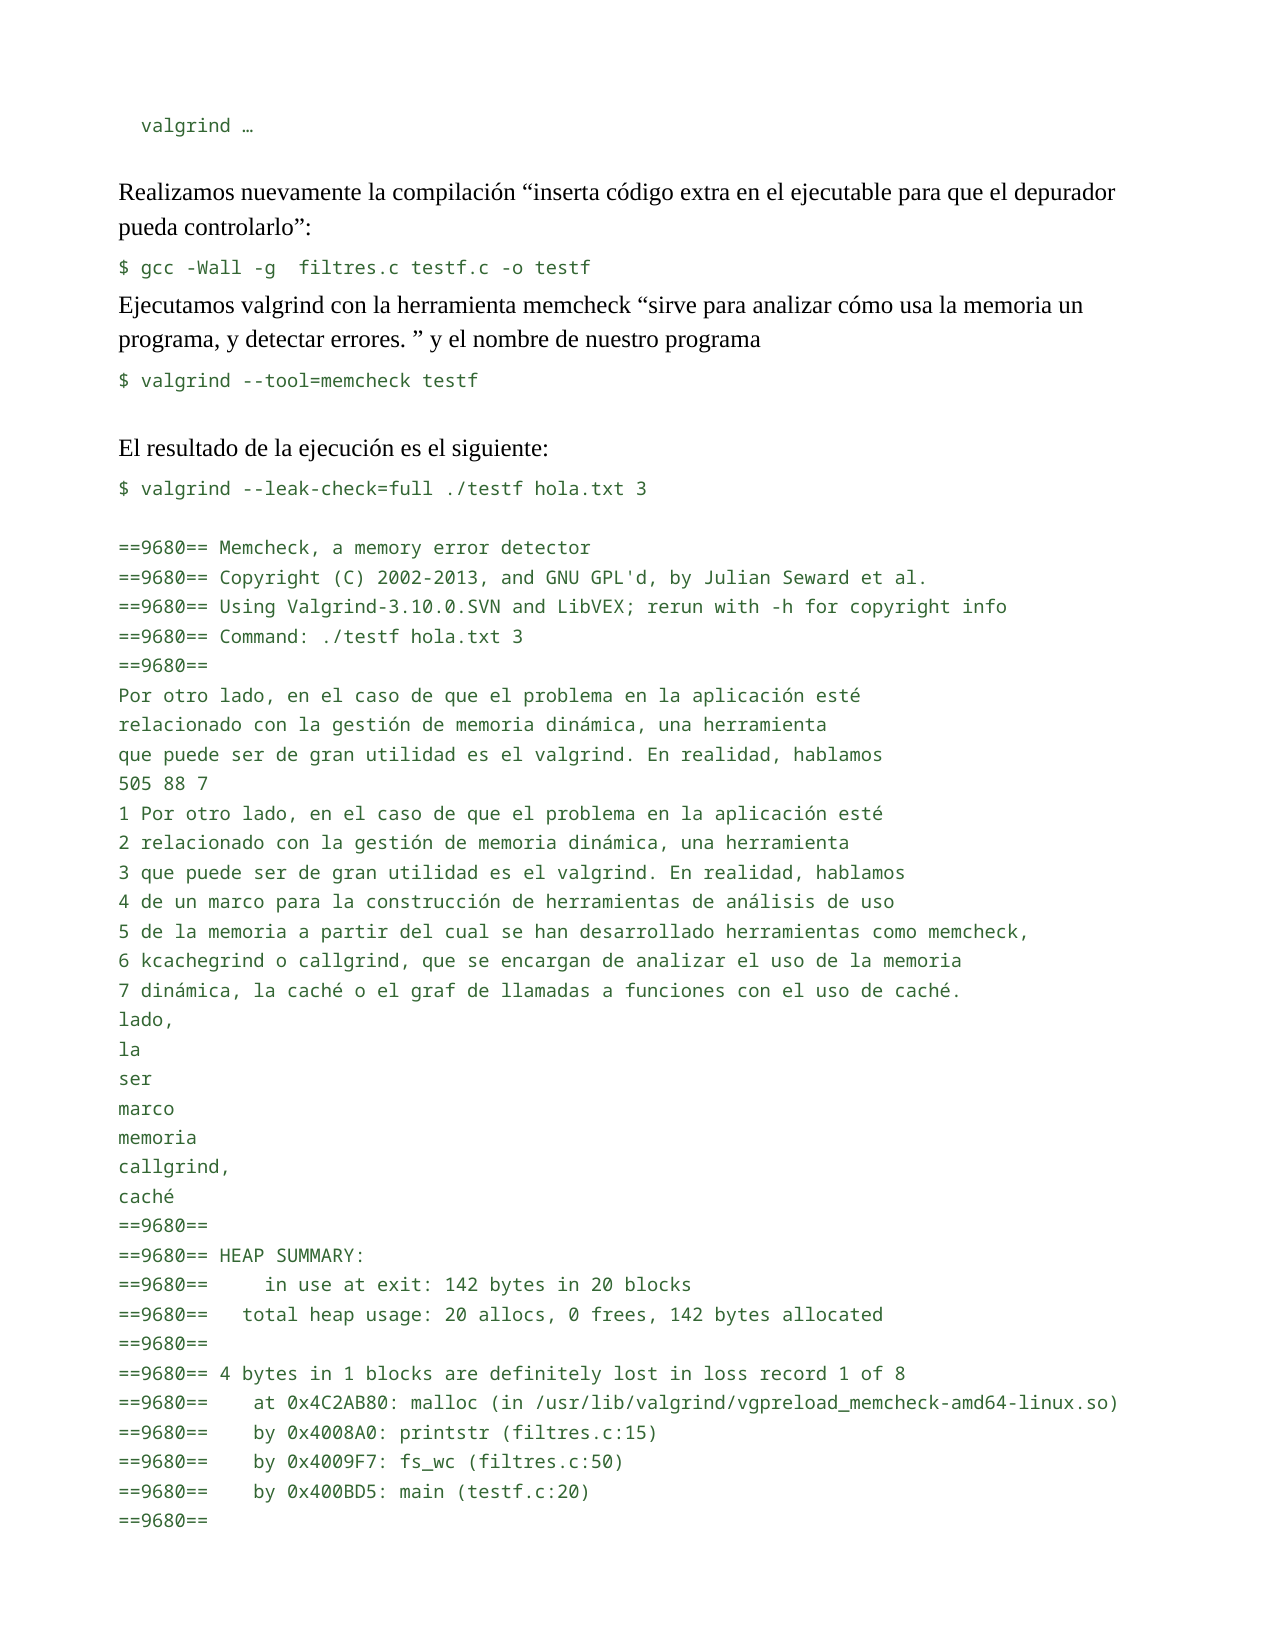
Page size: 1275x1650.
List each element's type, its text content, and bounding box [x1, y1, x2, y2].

text ==9680== by 0x400BD5: main (testf.c:20) [118, 1484, 1157, 1502]
text ==9680== Using Valgrind-3.10.0.SVN and LibVEX; rerun with -h for copyright info [118, 599, 1157, 617]
text Ejecutamos valgrind con la herramienta memcheck “sirve para analizar cómo usa la memoria un programa, y detectar errores. ” y el nombre de nuestro programa [118, 290, 1157, 353]
text ==9680== by 0x4009F7: fs_wc (filtres.c:50) [118, 1454, 1157, 1472]
text ==9680== Copyright (C) 2002-2013, and GNU GPL'd, by Julian Seward et al. [118, 570, 1157, 588]
text 3 que puede ser de gran utilidad es el valgrind. En realidad, hablamos [118, 865, 1157, 883]
text ==9680== in use at exit: 142 bytes in 20 blocks [118, 1278, 1157, 1295]
text $ gcc -Wall -g filtres.c testf.c -o testf [118, 261, 1157, 278]
text caché [118, 1189, 1157, 1207]
text marco [118, 1101, 1157, 1118]
text lado, [118, 1012, 1157, 1030]
text ==9680== [118, 1219, 1157, 1236]
text ==9680== 4 bytes in 1 blocks are definitely lost in loss record 1 of 8 [118, 1366, 1157, 1384]
text callgrind, [118, 1160, 1157, 1177]
text relacionado con la gestión de memoria dinámica, una herramienta [118, 717, 1157, 735]
text 505 88 7 [118, 776, 1157, 794]
text 1 Por otro lado, en el caso de que el problema en la aplicación esté [118, 806, 1157, 824]
text ==9680== [118, 1513, 1157, 1531]
text ==9680== [118, 658, 1157, 676]
text 7 dinámica, la caché o el graf de llamadas a funciones con el uso de caché. [118, 983, 1157, 1001]
text 4 de un marco para la construcción de herramientas de análisis de uso [118, 894, 1157, 912]
text 2 relacionado con la gestión de memoria dinámica, una herramienta [118, 835, 1157, 853]
text ==9680== [118, 1337, 1157, 1354]
text memoria [118, 1130, 1157, 1148]
text ser [118, 1071, 1157, 1089]
text Realizamos nuevamente la compilación “inserta código extra en el ejecutable para que el depurador pueda controlarlo”: [118, 177, 1157, 240]
text ==9680== by 0x4008A0: printstr (filtres.c:15) [118, 1425, 1157, 1443]
text $ valgrind --tool=memcheck testf [118, 374, 1157, 391]
text valgrind … [118, 118, 1157, 136]
text $ valgrind --leak-check=full ./testf hola.txt 3 [118, 482, 1157, 499]
text ==9680== HEAP SUMMARY: [118, 1248, 1157, 1266]
text que puede ser de gran utilidad es el valgrind. En realidad, hablamos [118, 747, 1157, 765]
text El resultado de la ejecución es el siguiente: [118, 433, 1157, 461]
text ==9680== total heap usage: 20 allocs, 0 frees, 142 bytes allocated [118, 1307, 1157, 1325]
text Por otro lado, en el caso de que el problema en la aplicación esté [118, 688, 1157, 706]
text 5 de la memoria a partir del cual se han desarrollado herramientas como memcheck, [118, 924, 1157, 942]
text ==9680== Memcheck, a memory error detector [118, 541, 1157, 558]
text la [118, 1042, 1157, 1059]
text 6 kcachegrind o callgrind, que se encargan de analizar el uso de la memoria [118, 953, 1157, 971]
text ==9680== at 0x4C2AB80: malloc (in /usr/lib/valgrind/vgpreload_memcheck-amd64-linux.so) [118, 1396, 1157, 1413]
text ==9680== Command: ./testf hola.txt 3 [118, 629, 1157, 647]
